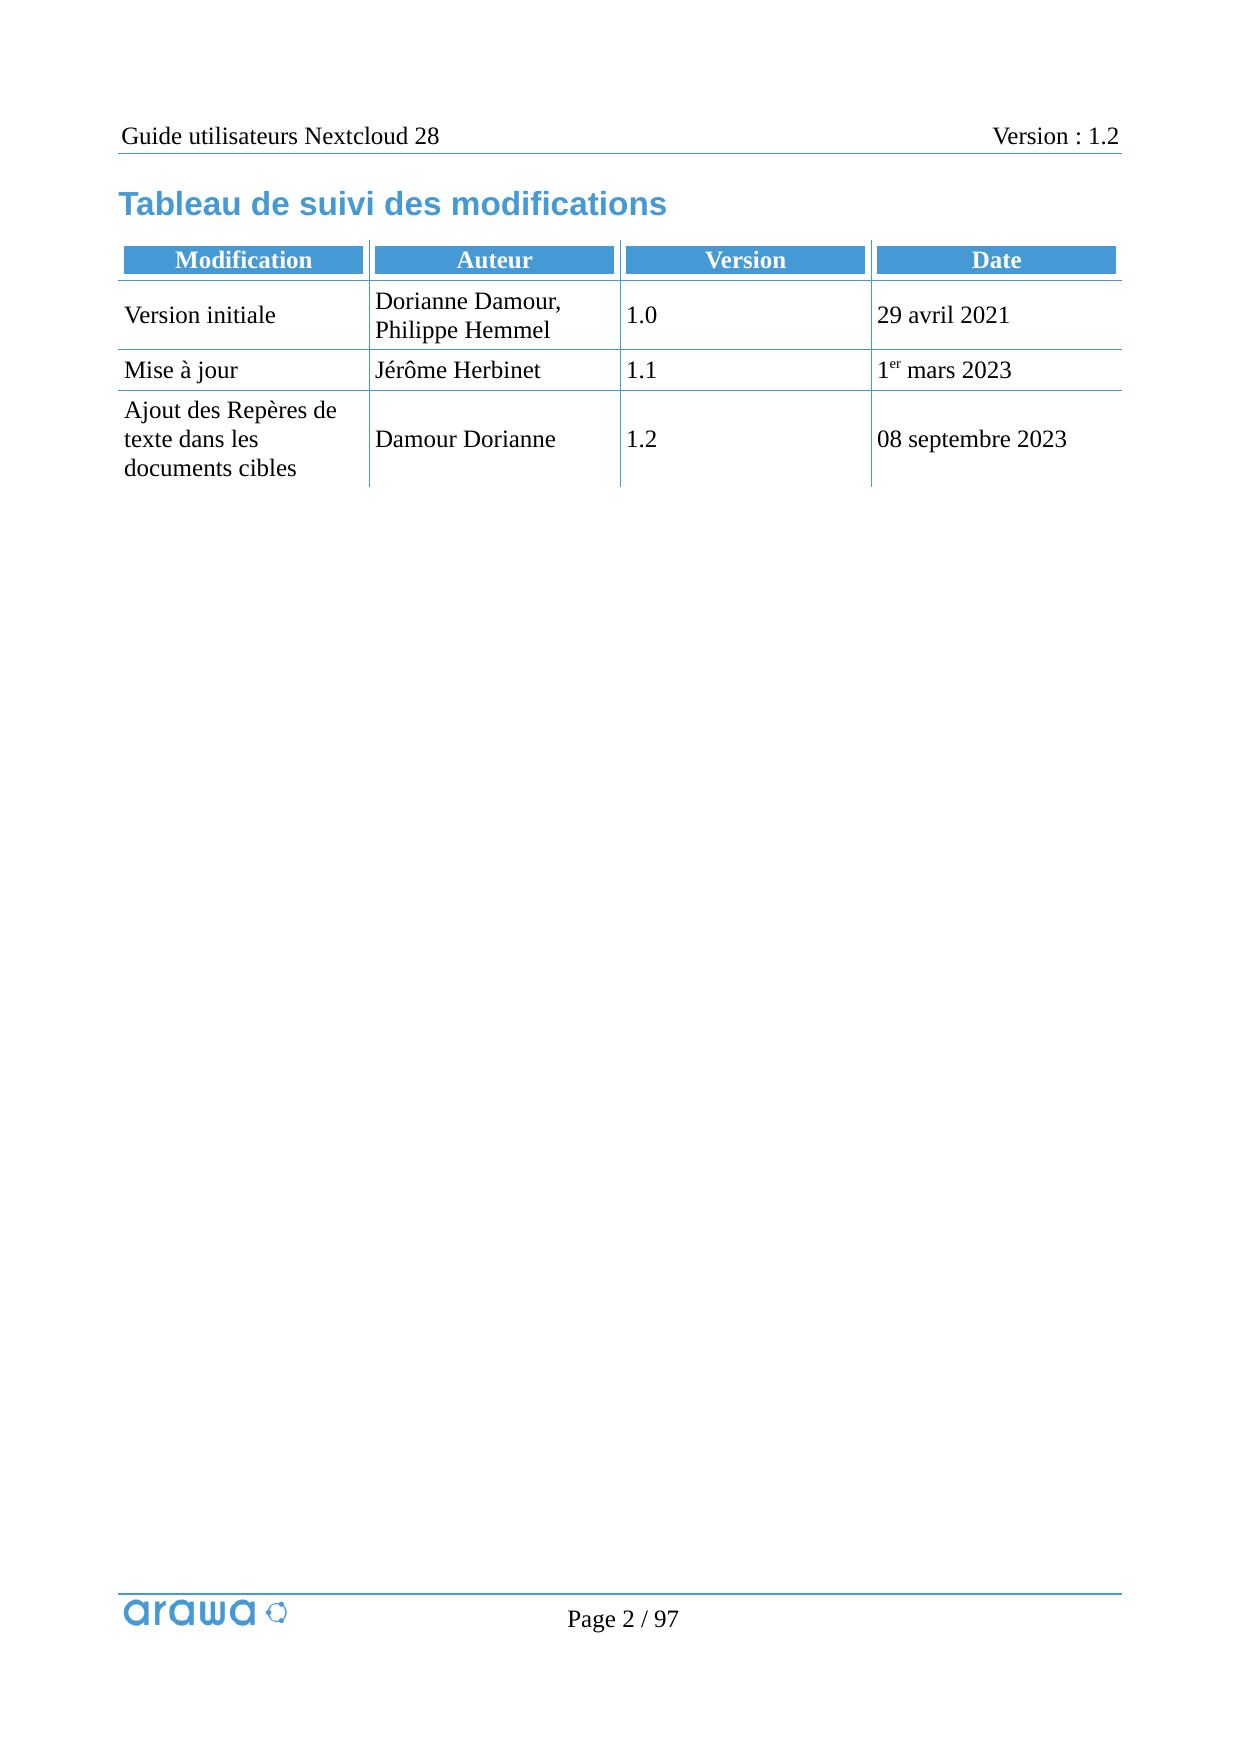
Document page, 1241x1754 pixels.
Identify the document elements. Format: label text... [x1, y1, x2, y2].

subtitle Tableau de suivi des modifications [118, 184, 1122, 222]
table_cell 08 septembre 2023 [872, 391, 1122, 487]
table_header Date [872, 240, 1122, 280]
table_cell Damour Dorianne [370, 391, 620, 487]
table_cell Dorianne Damour, Philippe Hemmel [370, 281, 620, 349]
table_cell Ajout des Repères de texte dans les documents cibles [118, 391, 369, 487]
table_cell Jérôme Herbinet [370, 350, 620, 389]
picture [121, 1597, 290, 1628]
table_cell 29 avril 2021 [872, 281, 1122, 349]
table_cell 1er mars 2023 [872, 350, 1122, 389]
table_cell Mise à jour [118, 350, 369, 389]
table_header Auteur [370, 240, 620, 280]
table_cell 1.2 [621, 391, 871, 487]
table_header Modification [118, 240, 369, 280]
table_cell Version initiale [118, 281, 369, 349]
table_header Version [621, 240, 871, 280]
table_cell 1.0 [621, 281, 871, 349]
table_cell 1.1 [621, 350, 871, 389]
